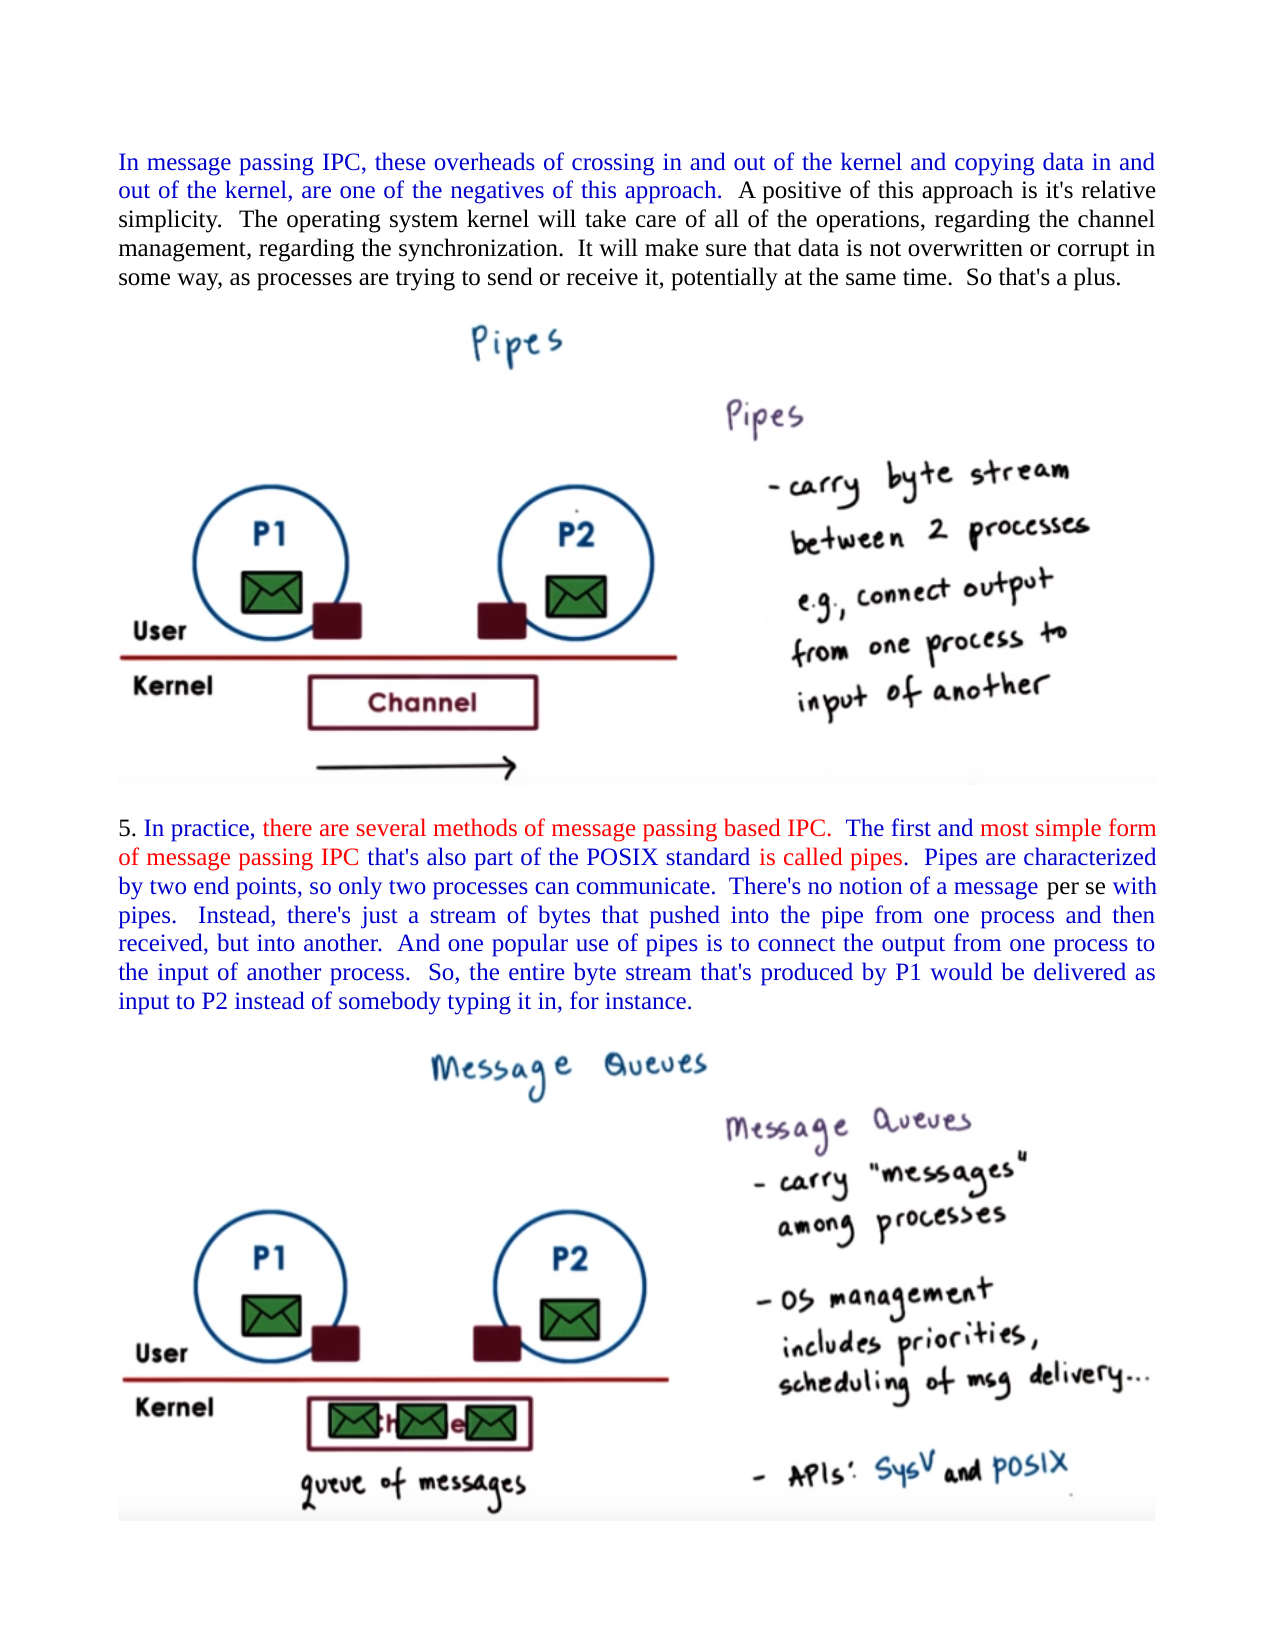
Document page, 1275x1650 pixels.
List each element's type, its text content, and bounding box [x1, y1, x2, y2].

picture [118, 319, 1157, 785]
text In message passing IPC, these overheads of crossing in and out of the kernel and copying data in and out of the kernel, are one of the negatives of this approach. A positive of this approach is it's relative simplicity. The operating system kernel will take care of all of the operations, regarding the channel management, regarding the synchronization. It will make sure that data is not overwritten or corrupt in some way, as processes are trying to send or receive it, potentially at the same time. So that's a plus. [118, 147, 1157, 291]
text 5. In practice, there are several methods of message passing based IPC. The first and most simple form of message passing IPC that's also part of the POSIX standard is called pipes. Pipes are characterized by two end points, so only two processes can communicate. There's no notion of a message per se with pipes. Instead, there's just a stream of bytes that pushed into the pipe from one process and then received, but into another. And one popular use of pipes is to connect the output from one process to the input of another process. So, the entire byte stream that's produced by P1 would be delivered as input to P2 instead of somebody typing it in, for instance. [118, 813, 1157, 1015]
picture [118, 1043, 1157, 1521]
